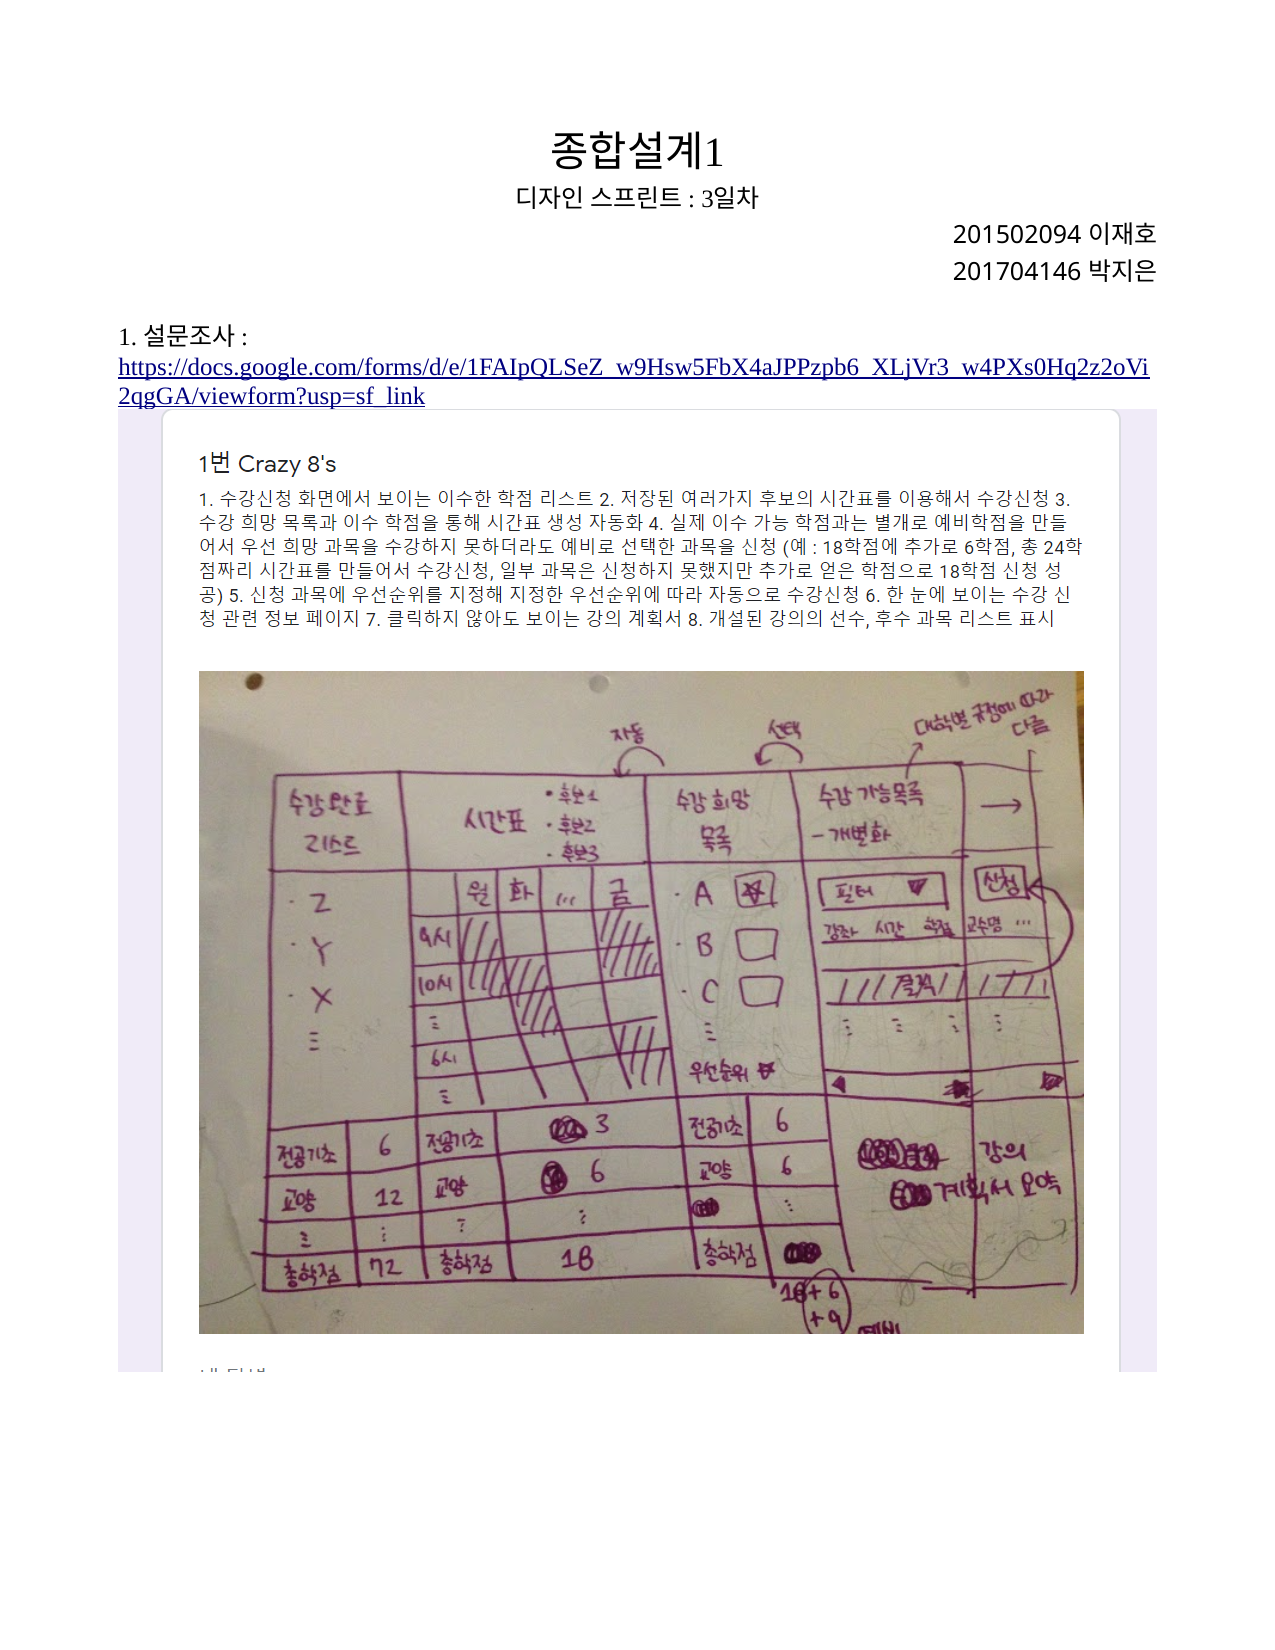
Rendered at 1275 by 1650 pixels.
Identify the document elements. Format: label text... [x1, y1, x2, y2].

text 201704146 박지은 [118, 251, 1157, 287]
text 1. 설문조사 : https://docs.google.com/forms/d/e/1FAIpQLSeZ_w9Hsw5FbX4aJPPzpb6_XLjVr3_w4PXs0Hq2z2oVi2qgGA/viewform?usp=sf_link [118, 316, 1157, 409]
text 종합설계1 [118, 118, 1157, 178]
text 디자인 스프린트 : 3일차 [118, 178, 1157, 215]
text 201502094 이재호 [118, 215, 1157, 251]
